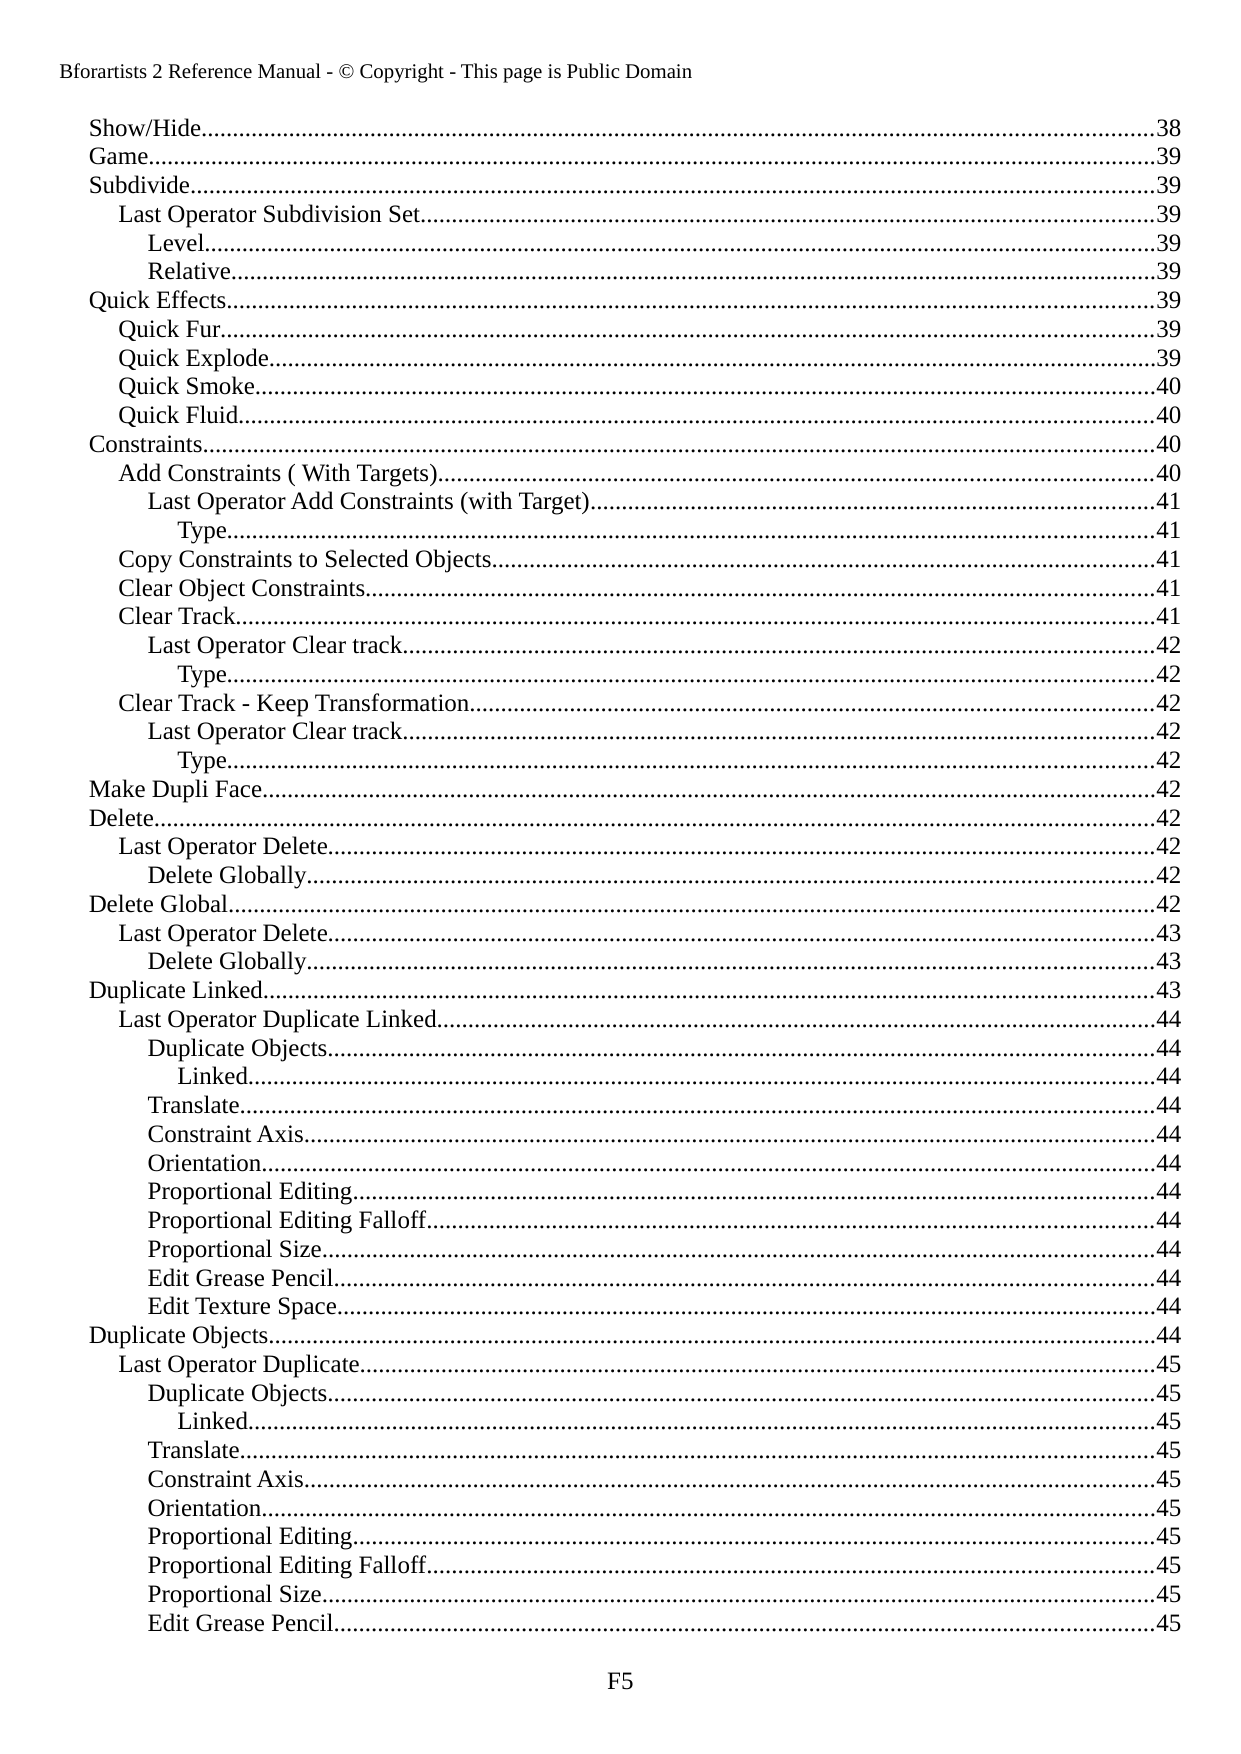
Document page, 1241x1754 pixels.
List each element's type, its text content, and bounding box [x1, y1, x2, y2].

text Last Operator Subdivision Set 39 [118, 199, 1181, 228]
text Orientation 44 [147, 1148, 1181, 1176]
text Add Constraints ( With Targets) 40 [118, 458, 1181, 486]
text Proportional Editing Falloff 44 [147, 1205, 1181, 1234]
text Subdivide 39 [88, 170, 1181, 199]
text Proportional Size 44 [147, 1234, 1181, 1263]
text Edit Grease Pencil 44 [147, 1263, 1181, 1291]
text Copy Constraints to Selected Objects 41 [118, 544, 1181, 573]
text Type 42 [177, 745, 1181, 774]
text Duplicate Linked 43 [88, 975, 1181, 1004]
text Quick Effects 39 [88, 285, 1181, 314]
text Make Dupli Face 42 [88, 774, 1181, 803]
text Last Operator Delete 42 [118, 831, 1181, 860]
text Show/Hide 38 [88, 113, 1181, 141]
text Delete Globally 43 [147, 946, 1181, 975]
text Duplicate Objects 45 [147, 1378, 1181, 1406]
text Last Operator Clear track 42 [147, 716, 1181, 745]
text Linked 44 [177, 1061, 1181, 1090]
text Last Operator Delete 43 [118, 918, 1181, 946]
text Quick Smoke 40 [118, 371, 1181, 400]
text Clear Track 41 [118, 601, 1181, 630]
text Constraints 40 [88, 429, 1181, 458]
text Clear Object Constraints 41 [118, 573, 1181, 601]
text Type 42 [177, 659, 1181, 688]
text Duplicate Objects 44 [147, 1033, 1181, 1061]
text Level 39 [147, 228, 1181, 256]
text Game 39 [88, 141, 1181, 170]
text Last Operator Add Constraints (with Target) 41 [147, 486, 1181, 515]
text Delete Global 42 [88, 889, 1181, 918]
text Edit Texture Space 44 [147, 1291, 1181, 1320]
text Quick Fluid 40 [118, 400, 1181, 429]
text Clear Track - Keep Transformation 42 [118, 688, 1181, 716]
text Linked 45 [177, 1406, 1181, 1435]
text Translate 45 [147, 1435, 1181, 1464]
text Constraint Axis 45 [147, 1464, 1181, 1493]
text Orientation 45 [147, 1493, 1181, 1521]
text Last Operator Clear track 42 [147, 630, 1181, 659]
text Proportional Editing 44 [147, 1176, 1181, 1205]
text Edit Grease Pencil 45 [147, 1608, 1181, 1636]
text Type 41 [177, 515, 1181, 544]
text Quick Fur 39 [118, 314, 1181, 343]
text Last Operator Duplicate Linked 44 [118, 1004, 1181, 1033]
text Constraint Axis 44 [147, 1119, 1181, 1148]
text Duplicate Objects 44 [88, 1320, 1181, 1349]
text Delete 42 [88, 803, 1181, 831]
text Delete Globally 42 [147, 860, 1181, 889]
text Last Operator Duplicate 45 [118, 1349, 1181, 1378]
text Proportional Size 45 [147, 1579, 1181, 1608]
text Relative 39 [147, 256, 1181, 285]
text Quick Explode 39 [118, 343, 1181, 371]
text Proportional Editing 45 [147, 1521, 1181, 1550]
text Translate 44 [147, 1090, 1181, 1119]
text Proportional Editing Falloff 45 [147, 1550, 1181, 1579]
